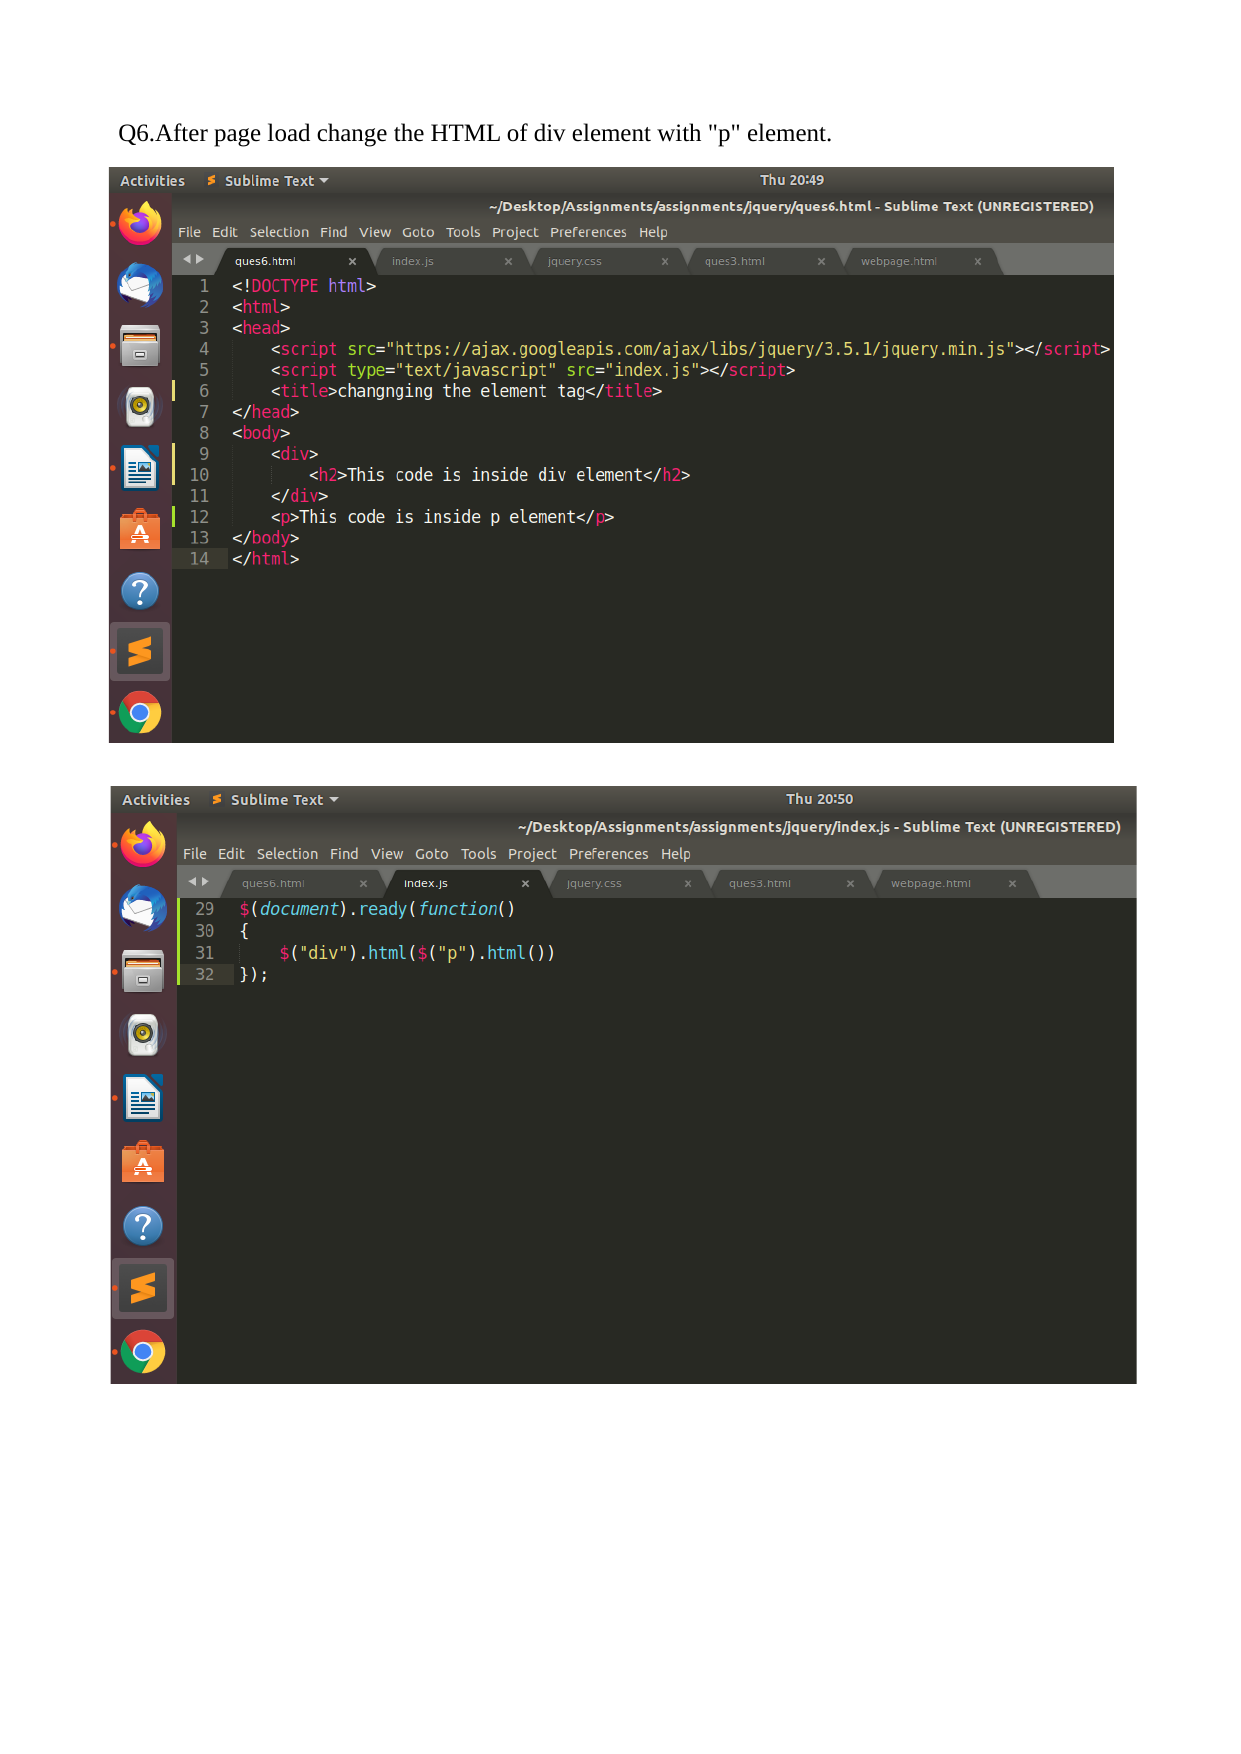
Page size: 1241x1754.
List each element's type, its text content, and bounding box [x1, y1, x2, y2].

picture [110, 786, 1137, 1384]
picture [108, 167, 1114, 743]
text Q6.After page load change the HTML of div element with "p" element. [118, 118, 1122, 147]
